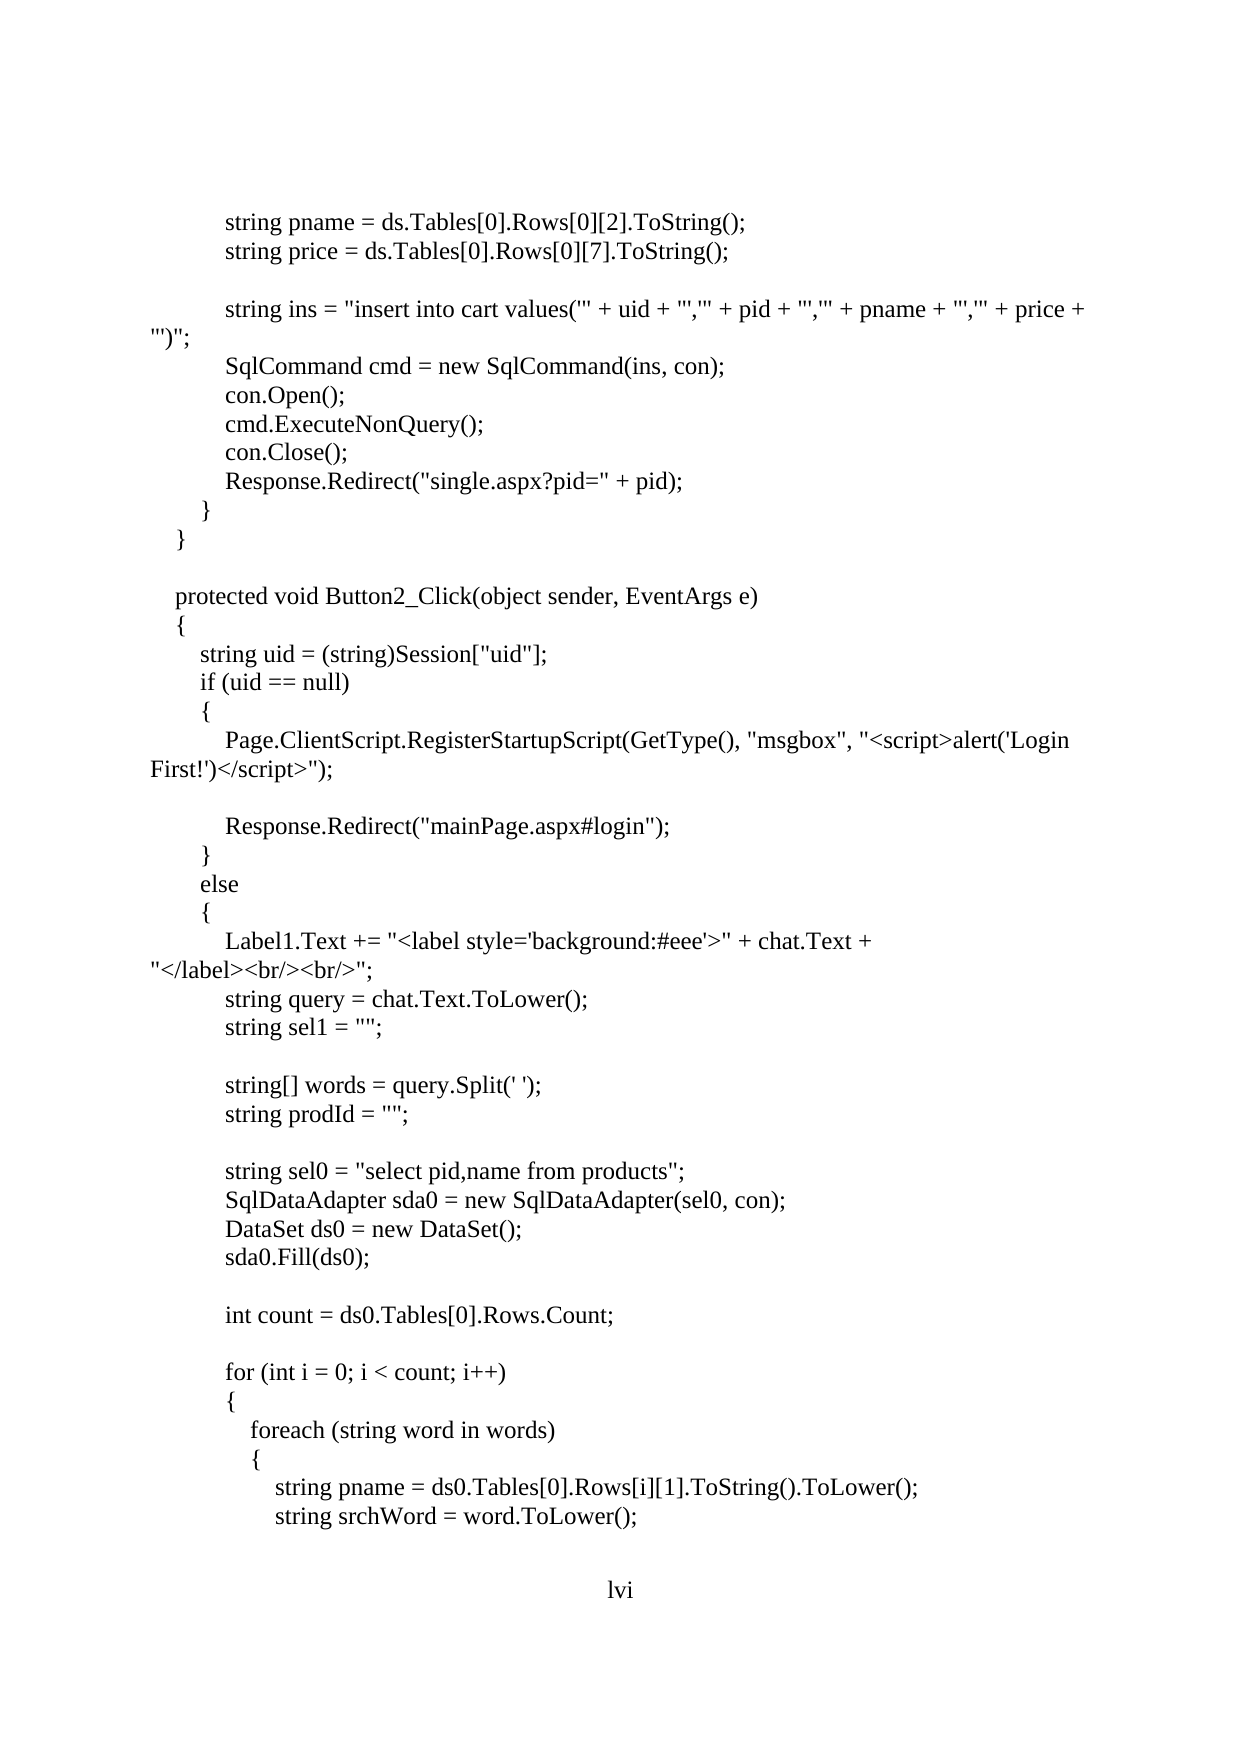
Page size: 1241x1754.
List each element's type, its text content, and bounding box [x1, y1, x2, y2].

text DataSet ds0 = new DataSet(); [150, 1214, 1090, 1242]
text string sel1 = ""; [150, 1012, 1090, 1041]
text else [150, 869, 1090, 897]
text cmd.ExecuteNonQuery(); [150, 409, 1090, 437]
text if (uid == null) [150, 667, 1090, 696]
text { [150, 610, 1090, 639]
text { [150, 1386, 1090, 1415]
text Response.Redirect("single.aspx?pid=" + pid); [150, 466, 1090, 495]
text string pname = ds0.Tables[0].Rows[i][1].ToString().ToLower(); [150, 1472, 1090, 1501]
text { [150, 696, 1090, 725]
text int count = ds0.Tables[0].Rows.Count; [150, 1300, 1090, 1329]
text string sel0 = "select pid,name from products"; [150, 1156, 1090, 1185]
text con.Close(); [150, 437, 1090, 466]
text string srchWord = word.ToLower(); [150, 1501, 1090, 1530]
text Label1.Text += "<label style='background:#eee'>" + chat.Text + "</label><br/><br/>"; [150, 926, 1090, 984]
text foreach (string word in words) [150, 1415, 1090, 1444]
text string pname = ds.Tables[0].Rows[0][2].ToString(); [150, 207, 1090, 236]
text { [150, 897, 1090, 926]
text sda0.Fill(ds0); [150, 1242, 1090, 1271]
text protected void Button2_Click(object sender, EventArgs e) [150, 581, 1090, 610]
text string price = ds.Tables[0].Rows[0][7].ToString(); [150, 236, 1090, 265]
text { [150, 1444, 1090, 1472]
text con.Open(); [150, 380, 1090, 409]
text } [150, 524, 1090, 552]
text string[] words = query.Split(' '); [150, 1070, 1090, 1099]
text SqlCommand cmd = new SqlCommand(ins, con); [150, 351, 1090, 380]
text string prodId = ""; [150, 1099, 1090, 1127]
text string query = chat.Text.ToLower(); [150, 984, 1090, 1012]
text for (int i = 0; i < count; i++) [150, 1357, 1090, 1386]
text } [150, 495, 1090, 524]
text string ins = "insert into cart values('" + uid + "','" + pid + "','" + pname + "','" + price + "')"; [150, 294, 1090, 351]
text SqlDataAdapter sda0 = new SqlDataAdapter(sel0, con); [150, 1185, 1090, 1214]
text } [150, 840, 1090, 869]
text Response.Redirect("mainPage.aspx#login"); [150, 811, 1090, 840]
text Page.ClientScript.RegisterStartupScript(GetType(), "msgbox", "<script>alert('Login First!')</script>"); [150, 725, 1090, 782]
text string uid = (string)Session["uid"]; [150, 639, 1090, 667]
